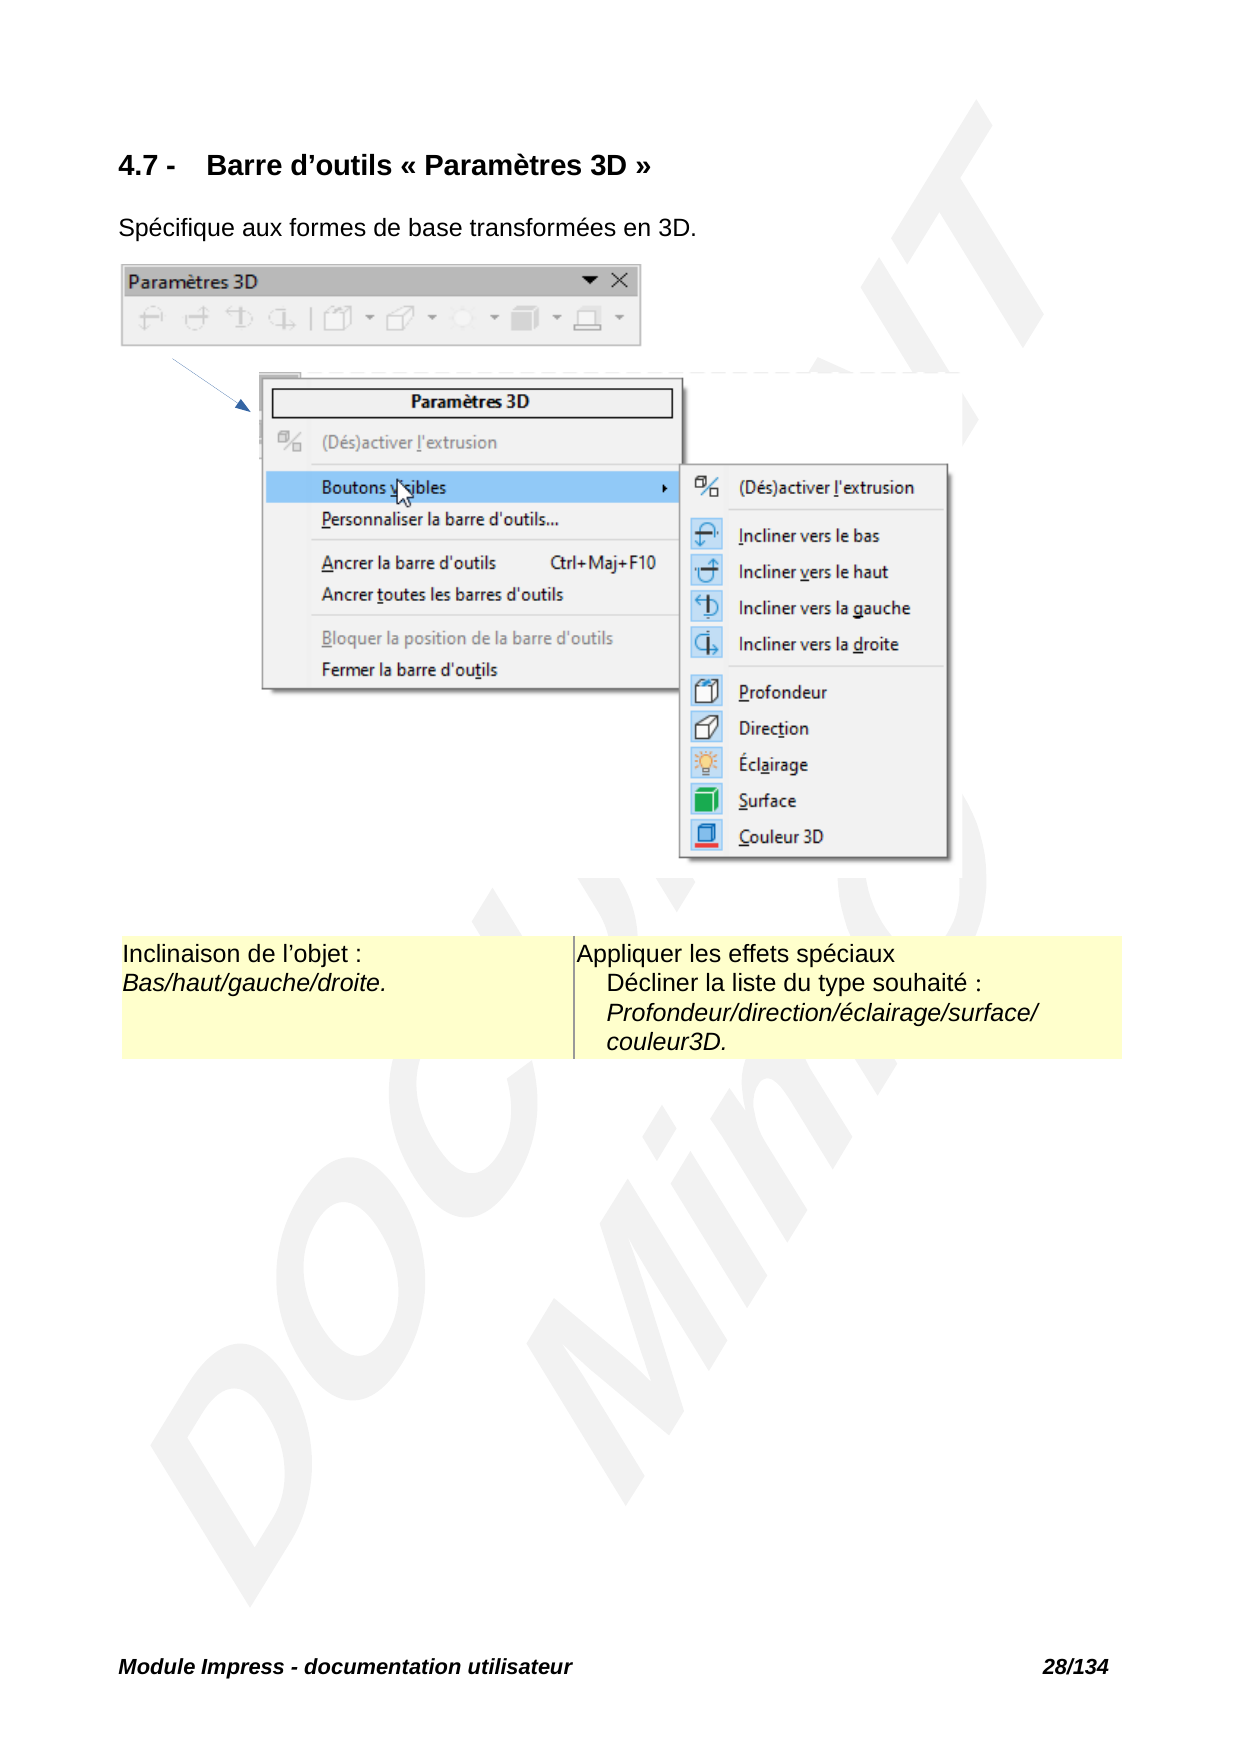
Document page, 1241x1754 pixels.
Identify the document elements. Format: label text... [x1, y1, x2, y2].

subtitle Barre d’outils « Paramètres 3D » [118, 147, 1122, 181]
text Spécifique aux formes de base transformées en 3D. [118, 213, 1122, 242]
table_header Inclinaison de l’objet : Bas/haut/gauche/droite. [122, 936, 573, 1059]
table_header Appliquer les effets spéciaux Décliner la liste du type souhaité : Profondeur/direction/éclairage/surface/couleur3D. [575, 936, 1122, 1059]
picture [259, 372, 963, 878]
picture [118, 264, 645, 351]
